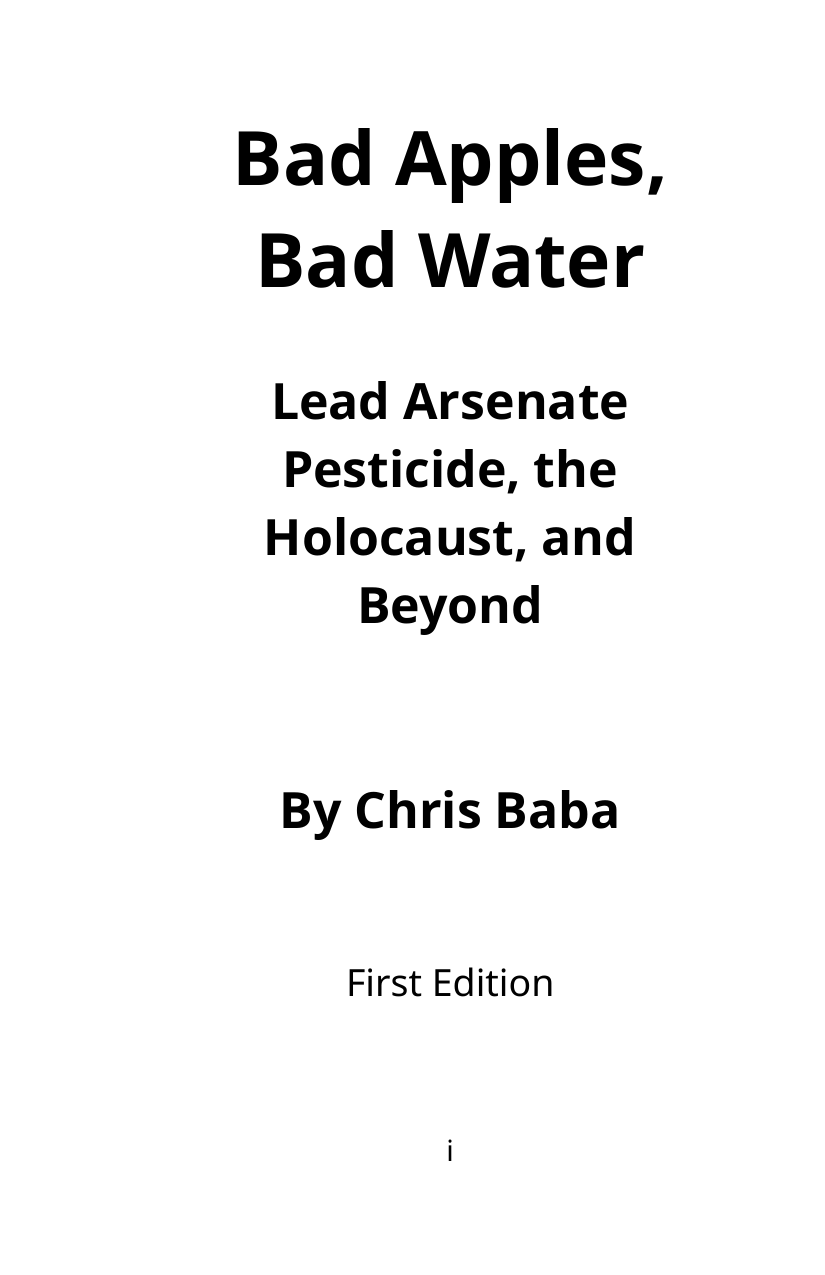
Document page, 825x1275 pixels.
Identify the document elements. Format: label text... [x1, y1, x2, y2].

text Bad Water [180, 207, 720, 309]
text Lead Arsenate Pesticide, the Holocaust, and Beyond [180, 366, 720, 639]
text Bad Apples, [180, 105, 720, 207]
text By Chris Baba [180, 775, 720, 843]
text First Edition [180, 957, 720, 1008]
